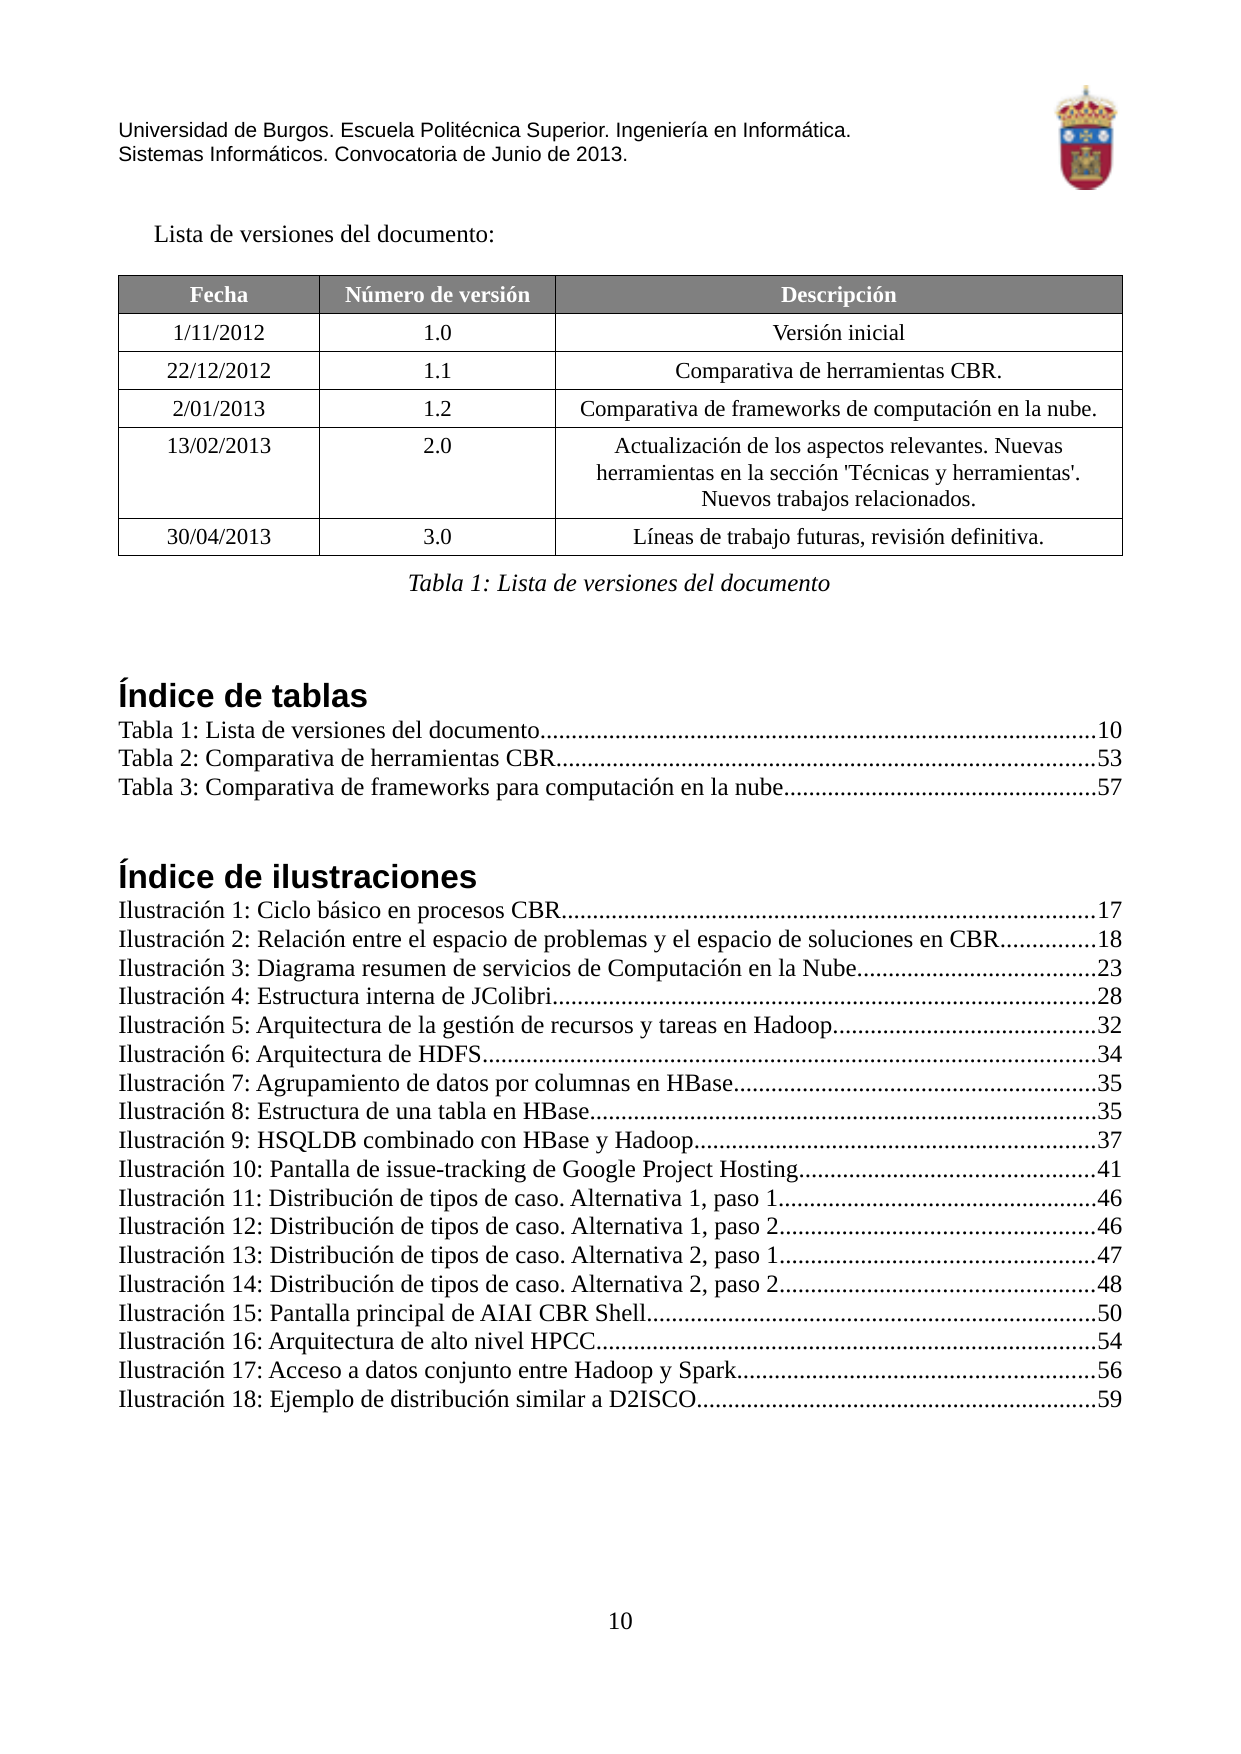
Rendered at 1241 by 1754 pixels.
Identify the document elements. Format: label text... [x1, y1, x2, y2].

table_header Fecha [119, 276, 319, 313]
text Ilustración 5: Arquitectura de la gestión de recursos y tareas en Hadoop. 32 [118, 1010, 1122, 1039]
table_cell 22/12/2012 [119, 352, 319, 389]
subtitle Índice de tablas [118, 676, 1122, 715]
table_cell 2.0 [320, 428, 555, 517]
text Ilustración 15: Pantalla principal de AIAI CBR Shell 50 [118, 1298, 1122, 1326]
text Ilustración 6: Arquitectura de HDFS 34 [118, 1039, 1122, 1068]
text Lista de versiones del documento: [118, 219, 1122, 248]
text Tabla 2: Comparativa de herramientas CBR 53 [118, 743, 1122, 772]
text Ilustración 4: Estructura interna de JColibri. 28 [118, 981, 1122, 1010]
table_cell Versión inicial [556, 314, 1122, 351]
text Ilustración 7: Agrupamiento de datos por columnas en HBase 35 [118, 1068, 1122, 1096]
picture [1053, 85, 1120, 190]
text Ilustración 9: HSQLDB combinado con HBase y Hadoop 37 [118, 1125, 1122, 1154]
table_cell 30/04/2013 [119, 519, 319, 555]
text Ilustración 12: Distribución de tipos de caso. Alternativa 1, paso 2 46 [118, 1211, 1122, 1240]
table_cell 3.0 [320, 519, 555, 555]
text Tabla 1: Lista de versiones del documento [118, 568, 1122, 597]
text Tabla 1: Lista de versiones del documento 10 [118, 715, 1122, 743]
table_cell 1.2 [320, 390, 555, 427]
table_cell 1.1 [320, 352, 555, 389]
table_cell Líneas de trabajo futuras, revisión definitiva. [556, 519, 1122, 555]
text Ilustración 8: Estructura de una tabla en HBase 35 [118, 1096, 1122, 1125]
table_cell 2/01/2013 [119, 390, 319, 427]
subtitle Índice de ilustraciones [118, 857, 1122, 895]
table_cell Comparativa de herramientas CBR. [556, 352, 1122, 389]
text Ilustración 2: Relación entre el espacio de problemas y el espacio de soluciones en CBR 18 [118, 924, 1122, 953]
text Ilustración 13: Distribución de tipos de caso. Alternativa 2, paso 1 47 [118, 1240, 1122, 1269]
table_cell 13/02/2013 [119, 428, 319, 517]
table_cell 1/11/2012 [119, 314, 319, 351]
table_cell 1.0 [320, 314, 555, 351]
table_cell Actualización de los aspectos relevantes. Nuevas herramientas en la sección 'Técnicas y herramientas'. Nuevos trabajos relacionados. [556, 428, 1122, 517]
table_header Número de versión [320, 276, 555, 313]
text Ilustración 14: Distribución de tipos de caso. Alternativa 2, paso 2 48 [118, 1269, 1122, 1298]
table_cell Comparativa de frameworks de computación en la nube. [556, 390, 1122, 427]
text Tabla 3: Comparativa de frameworks para computación en la nube 57 [118, 772, 1122, 801]
text Ilustración 17: Acceso a datos conjunto entre Hadoop y Spark 56 [118, 1355, 1122, 1384]
text Ilustración 1: Ciclo básico en procesos CBR 17 [118, 895, 1122, 924]
text Ilustración 11: Distribución de tipos de caso. Alternativa 1, paso 1 46 [118, 1183, 1122, 1211]
text Ilustración 10: Pantalla de issue-tracking de Google Project Hosting 41 [118, 1154, 1122, 1183]
text Ilustración 16: Arquitectura de alto nivel HPCC 54 [118, 1326, 1122, 1355]
text Ilustración 3: Diagrama resumen de servicios de Computación en la Nube. 23 [118, 953, 1122, 981]
table_header Descripción [556, 276, 1122, 313]
text Ilustración 18: Ejemplo de distribución similar a D2ISCO 59 [118, 1384, 1122, 1413]
